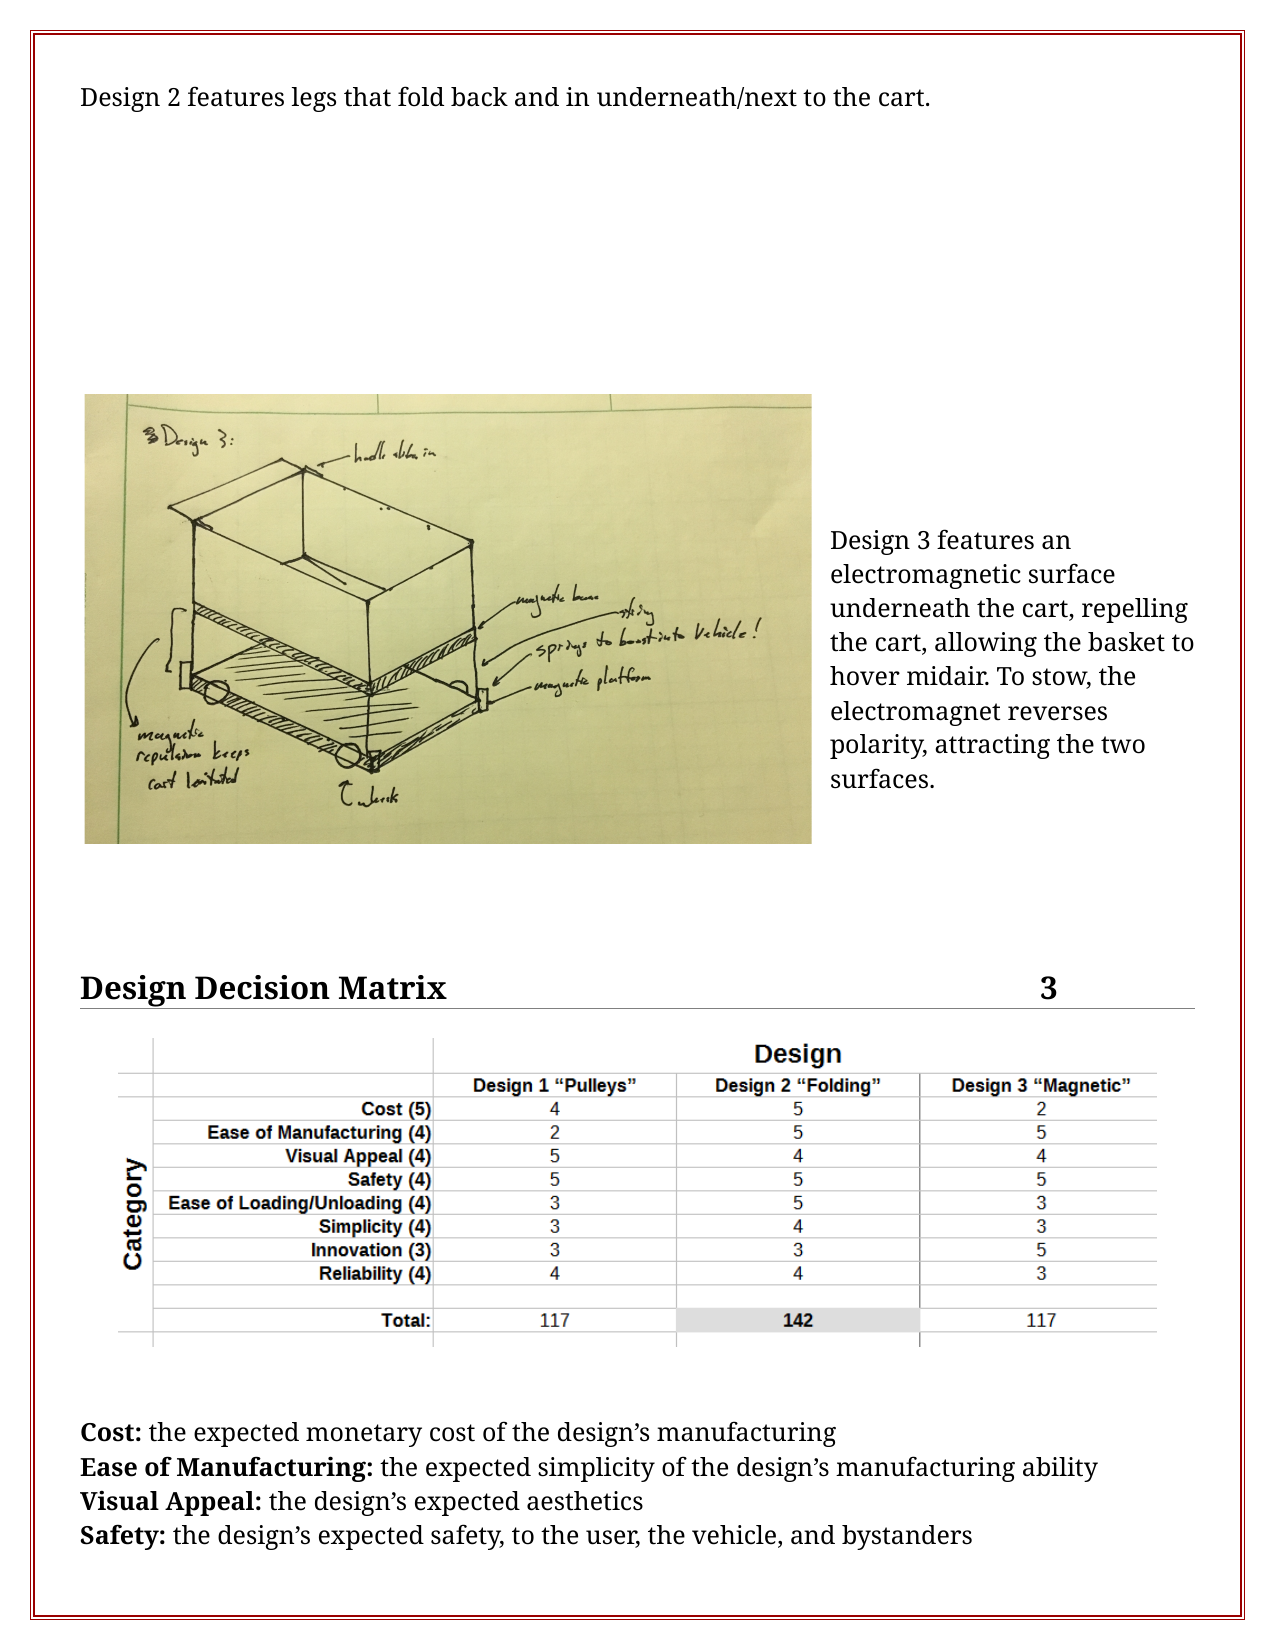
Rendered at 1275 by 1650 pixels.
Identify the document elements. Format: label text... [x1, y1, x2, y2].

text Ease of Manufacturing: the expected simplicity of the design’s manufacturing ability [80, 1449, 1195, 1483]
text Design 2 features legs that fold back and in underneath/next to the cart. [80, 80, 1195, 114]
text Design 3 features an electromagnetic surface underneath the cart, repelling the cart, allowing the basket to hover midair. To stow, the electromagnet reverses polarity, attracting the two surfaces. [815, 523, 1195, 795]
picture [118, 1038, 1157, 1347]
text Design Decision Matrix 3 [80, 966, 1195, 1008]
text Visual Appeal: the design’s expected aesthetics [80, 1483, 1195, 1517]
picture [84, 394, 812, 844]
text Safety: the design’s expected safety, to the user, the vehicle, and bystanders [80, 1517, 1195, 1551]
text Cost: the expected monetary cost of the design’s manufacturing [80, 1415, 1195, 1449]
